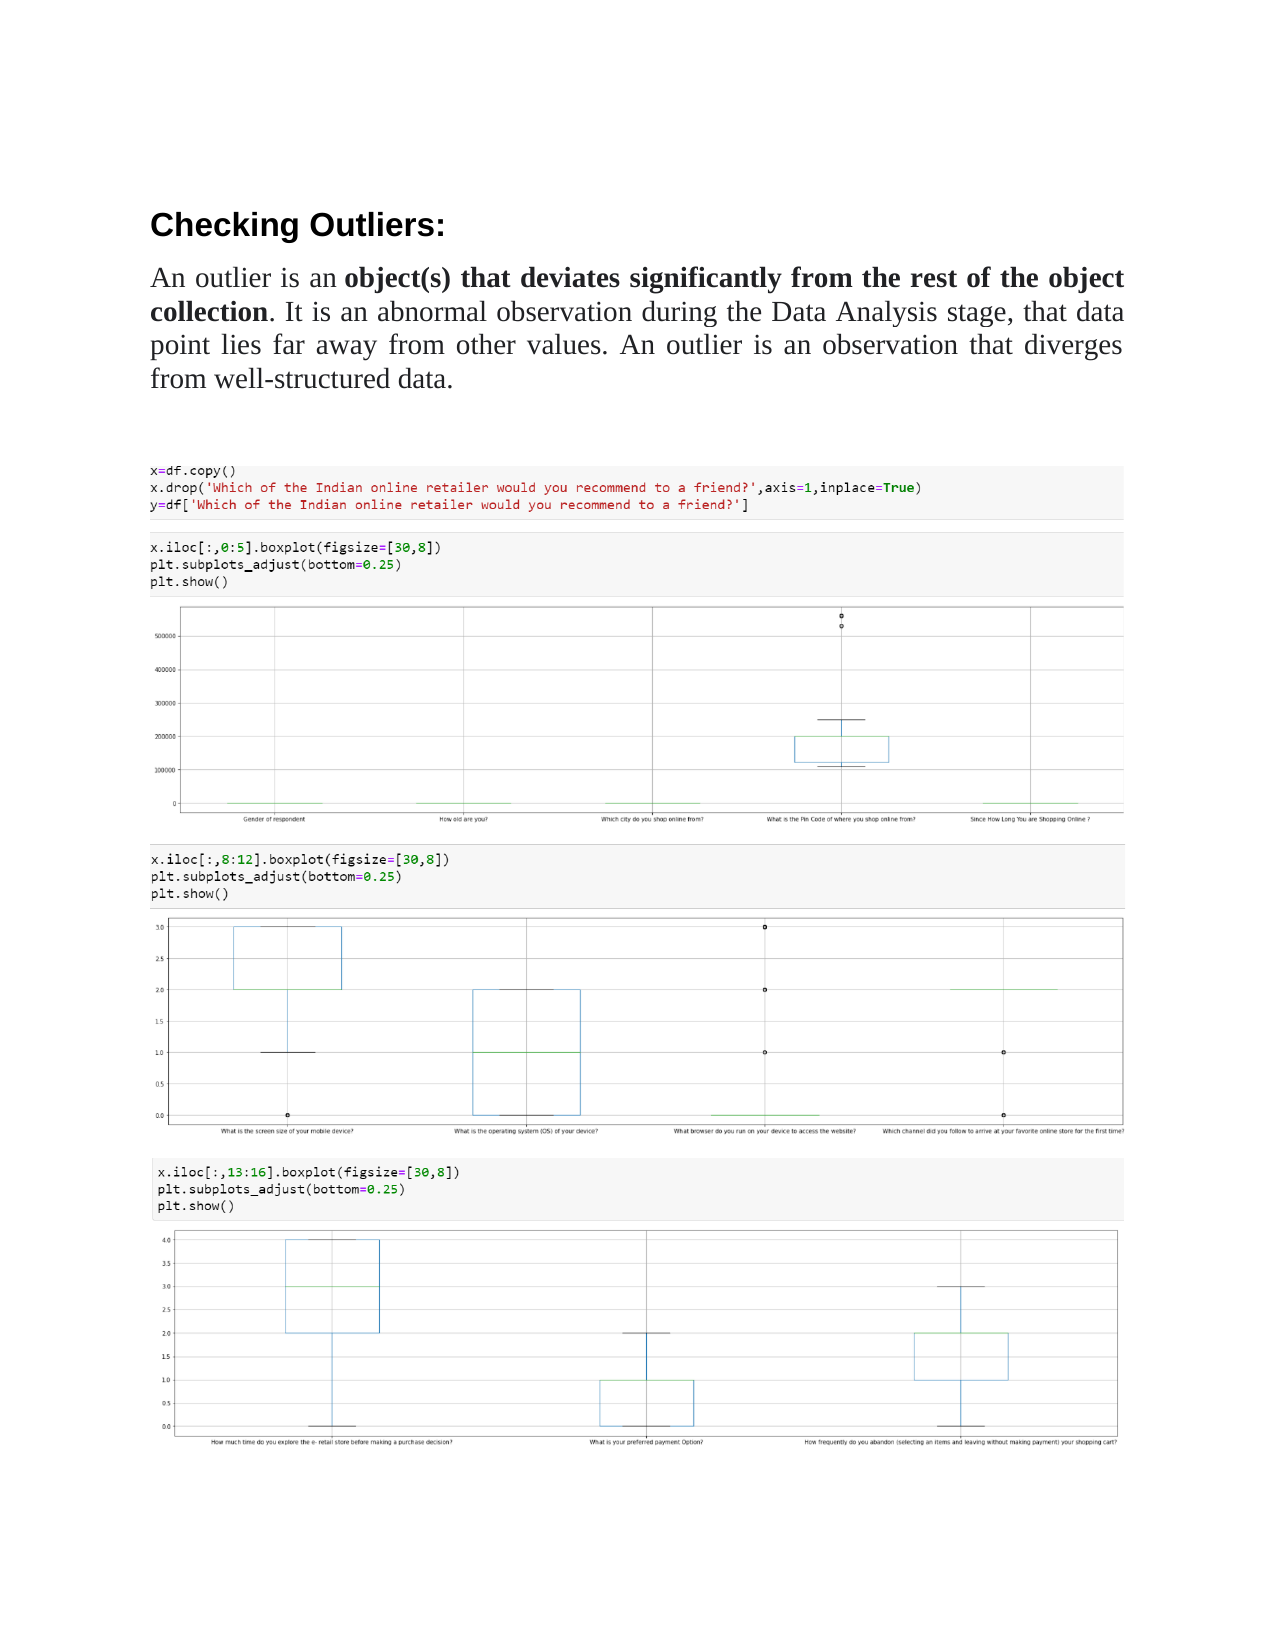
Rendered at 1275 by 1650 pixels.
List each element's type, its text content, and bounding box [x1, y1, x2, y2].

text An outlier is an object(s) that deviates significantly from the rest of the object collection. It is an abnormal observation during the Data Analysis stage, that data point lies far away from other values. An outlier is an observation that diverges from well-structured data. [150, 260, 1125, 394]
text Checking Outliers: [150, 205, 1125, 243]
